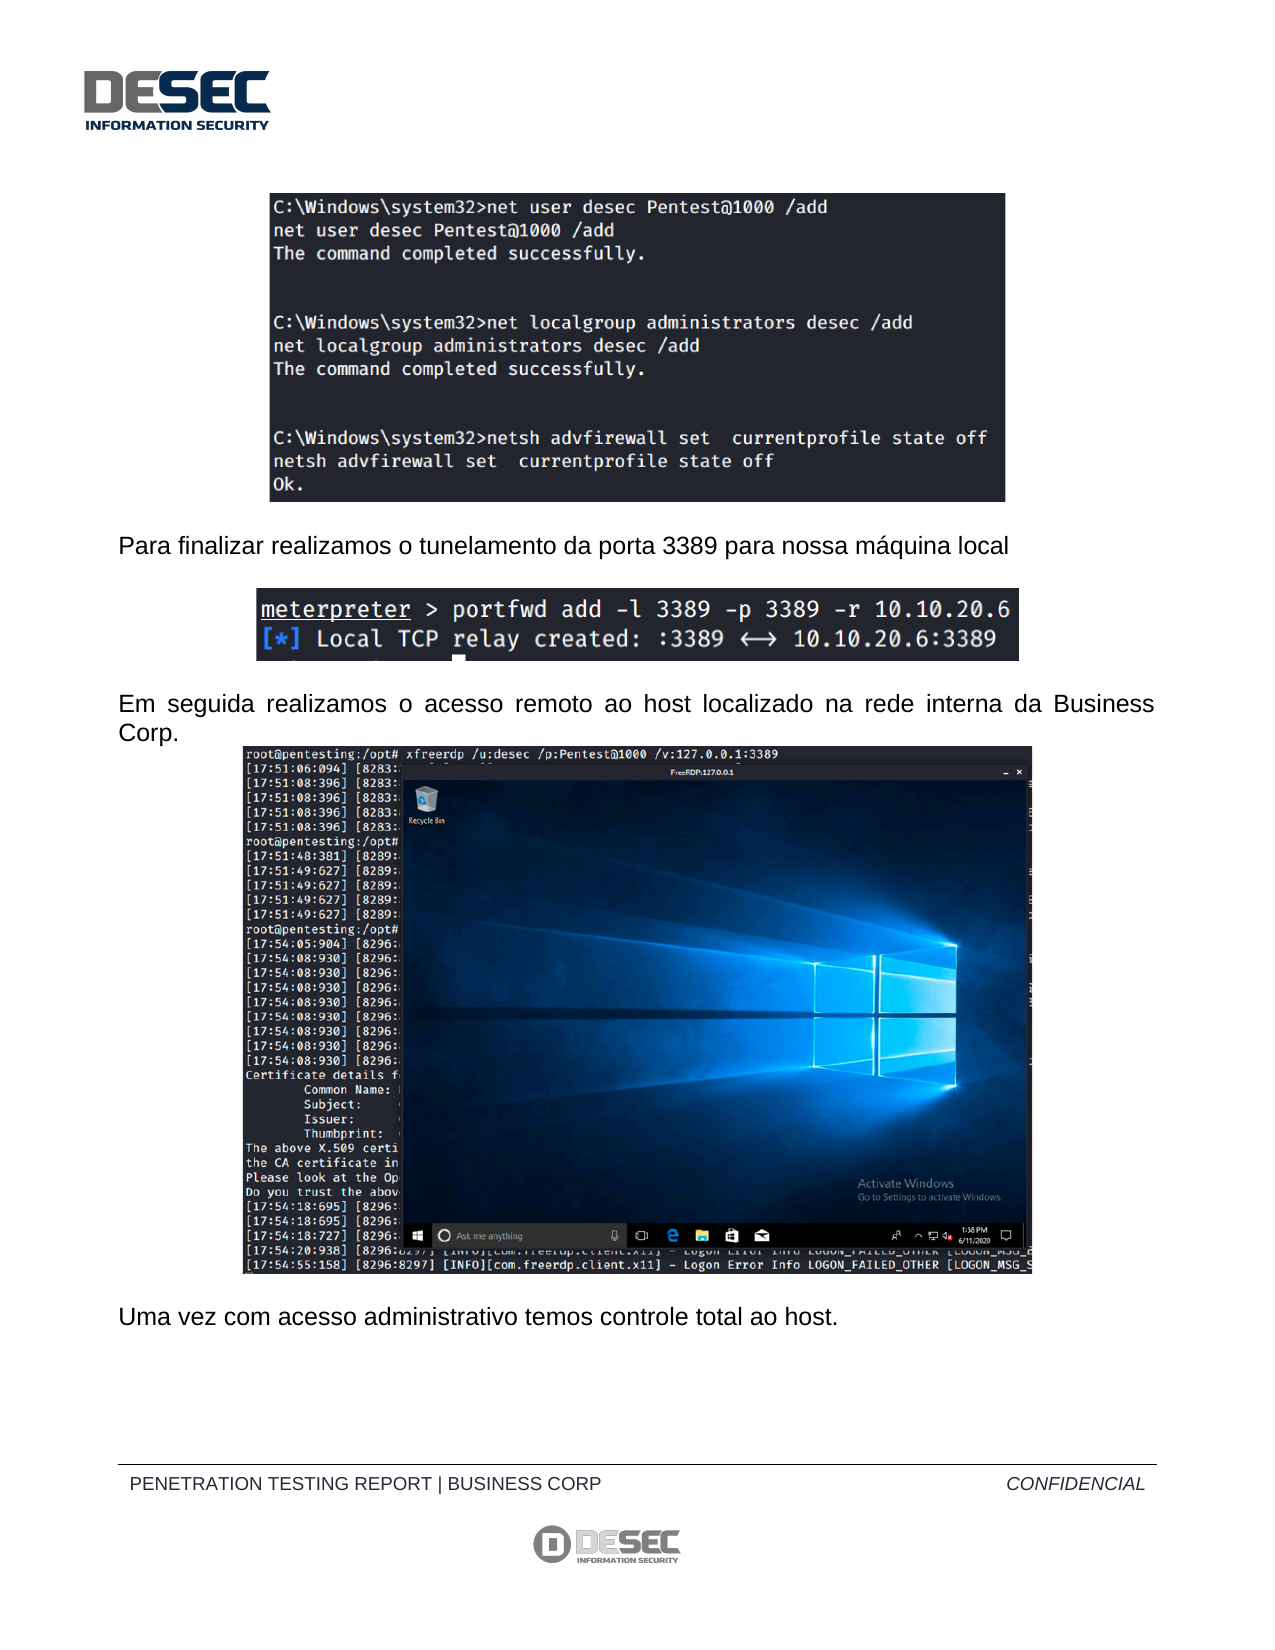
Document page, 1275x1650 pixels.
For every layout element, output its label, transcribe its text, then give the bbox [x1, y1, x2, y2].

picture [242, 746, 1033, 1274]
text Uma vez com acesso administrativo temos controle total ao host. [118, 1302, 1157, 1331]
picture [531, 1520, 684, 1568]
picture [256, 588, 1019, 661]
picture [84, 71, 271, 130]
text Em seguida realizamos o acesso remoto ao host localizado na rede interna da Business Corp. [118, 689, 1157, 746]
picture [269, 193, 1006, 502]
text Para finalizar realizamos o tunelamento da porta 3389 para nossa máquina local [118, 531, 1157, 559]
